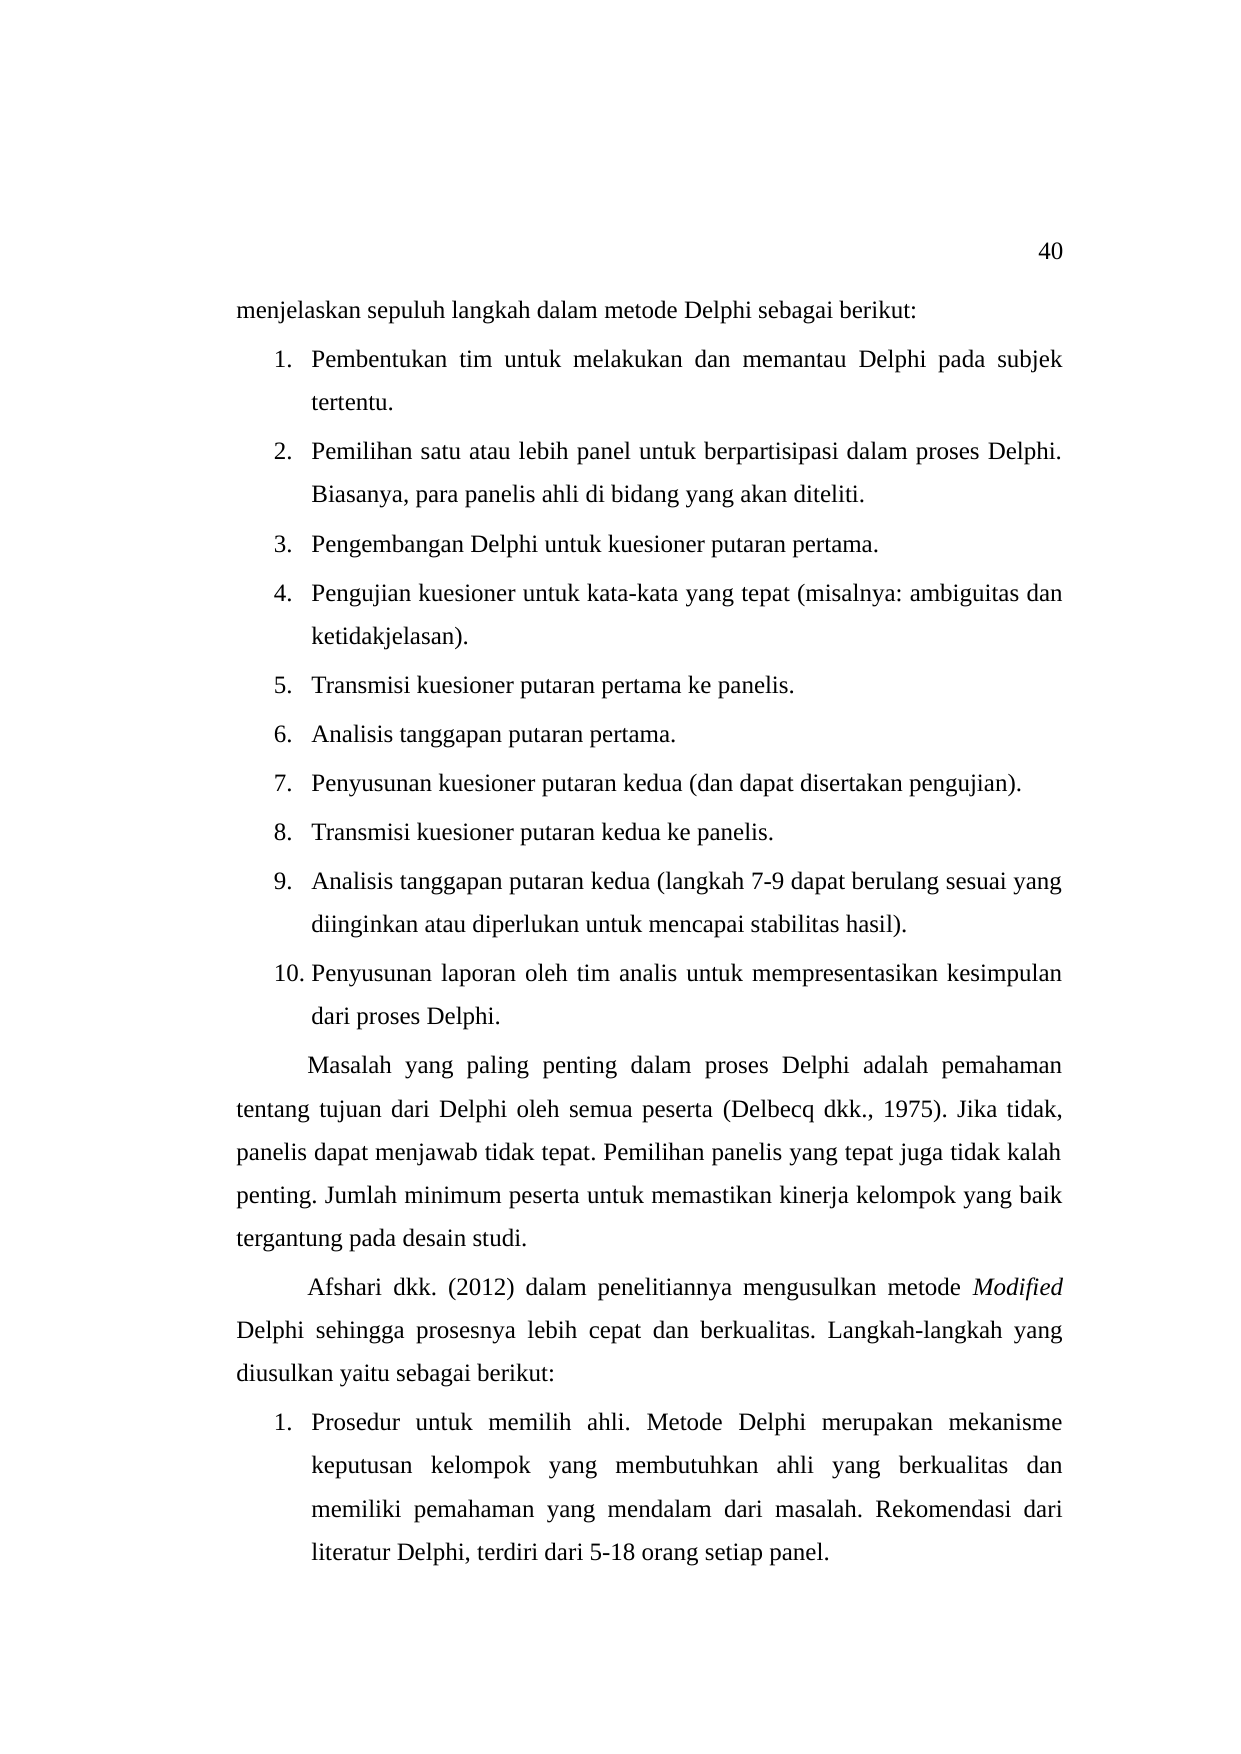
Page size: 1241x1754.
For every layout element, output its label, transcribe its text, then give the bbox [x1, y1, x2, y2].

list Pembentukan tim untuk melakukan dan memantau Delphi pada subjek tertentu. [274, 344, 1063, 416]
list Pemilihan satu atau lebih panel untuk berpartisipasi dalam proses Delphi. Biasanya, para panelis ahli di bidang yang akan diteliti. [274, 436, 1063, 508]
list Penyusunan kuesioner putaran kedua (dan dapat disertakan pengujian). [274, 768, 1063, 797]
list Transmisi kuesioner putaran kedua ke panelis. [274, 817, 1063, 846]
list Penyusunan laporan oleh tim analis untuk mempresentasikan kesimpulan dari proses Delphi. [274, 958, 1063, 1030]
list Transmisi kuesioner putaran pertama ke panelis. [274, 670, 1063, 699]
text Masalah yang paling penting dalam proses Delphi adalah pemahaman tentang tujuan dari Delphi oleh semua peserta (Delbecq dkk., 1975). Jika tidak, panelis dapat menjawab tidak tepat. Pemilihan panelis yang tepat juga tidak kalah penting. Jumlah minimum peserta untuk memastikan kinerja kelompok yang baik tergantung pada desain studi. [236, 1051, 1063, 1252]
text menjelaskan sepuluh langkah dalam metode Delphi sebagai berikut: [236, 295, 1063, 324]
text Afshari dkk. (2012) dalam penelitiannya mengusulkan metode Modified Delphi sehingga prosesnya lebih cepat dan berkualitas. Langkah-langkah yang diusulkan yaitu sebagai berikut: [236, 1272, 1063, 1387]
list Prosedur untuk memilih ahli. Metode Delphi merupakan mekanisme keputusan kelompok yang membutuhkan ahli yang berkualitas dan memiliki pemahaman yang mendalam dari masalah. Rekomendasi dari literatur Delphi, terdiri dari 5-18 orang setiap panel. [274, 1407, 1063, 1566]
list Pengembangan Delphi untuk kuesioner putaran pertama. [274, 529, 1063, 557]
list Pengujian kuesioner untuk kata-kata yang tepat (misalnya: ambiguitas dan ketidakjelasan). [274, 578, 1063, 649]
list Analisis tanggapan putaran kedua (langkah 7-9 dapat berulang sesuai yang diinginkan atau diperlukan untuk mencapai stabilitas hasil). [274, 866, 1063, 938]
list Analisis tanggapan putaran pertama. [274, 719, 1063, 748]
